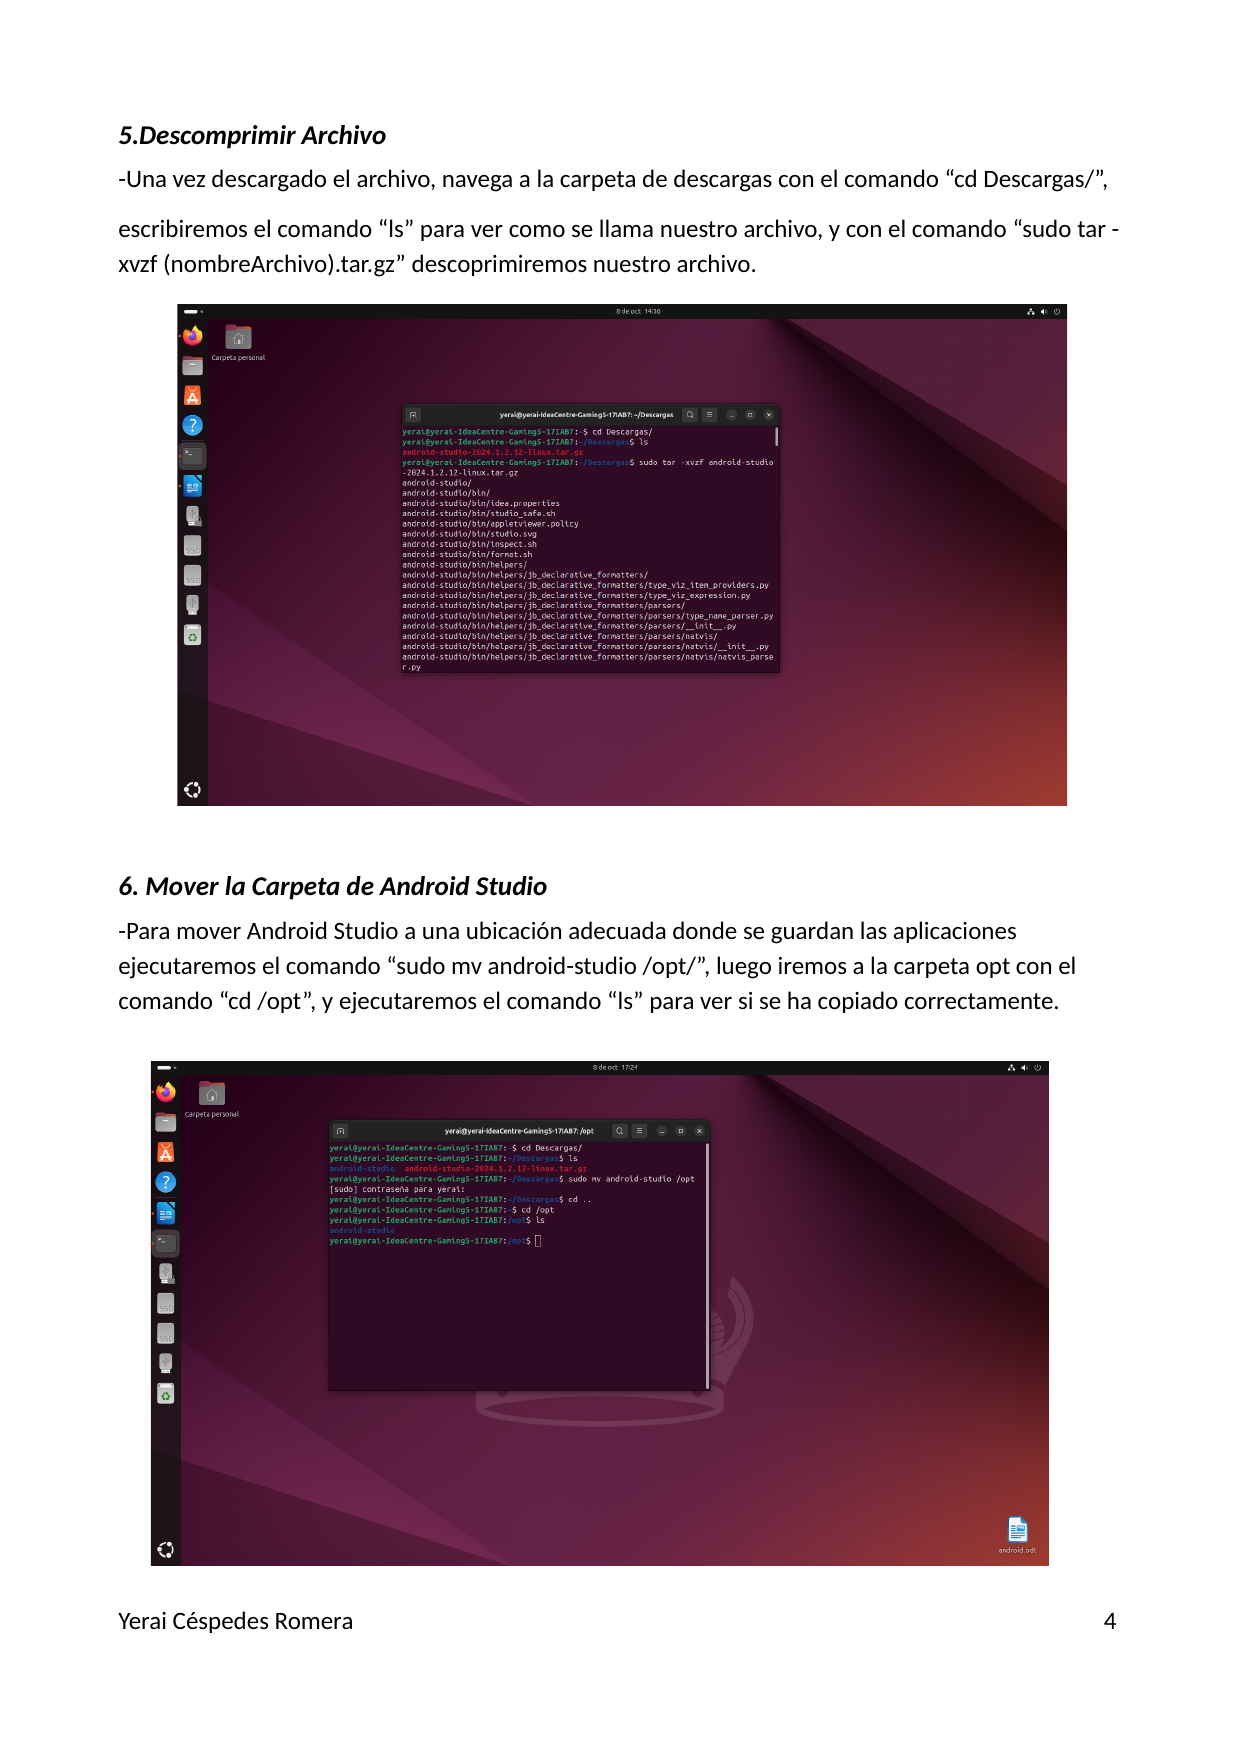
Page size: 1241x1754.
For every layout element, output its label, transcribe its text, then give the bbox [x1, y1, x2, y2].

text -Una vez descargado el archivo, navega a la carpeta de descargas con el comando “cd Descargas/”, [118, 164, 1122, 194]
text -Para mover Android Studio a una ubicación adecuada donde se guardan las aplicaciones ejecutaremos el comando “sudo mv android-studio /opt/”, luego iremos a la carpeta opt con el comando “cd /opt”, y ejecutaremos el comando “ls” para ver si se ha copiado correctamente. [118, 915, 1122, 1016]
picture [150, 1061, 1049, 1566]
picture [177, 304, 1068, 806]
subtitle 5.Descomprimir Archivo [118, 118, 1122, 151]
text escribiremos el comando “ls” para ver como se llama nuestro archivo, y con el comando “sudo tar -xvzf (nombreArchivo).tar.gz” descoprimiremos nuestro archivo. [118, 213, 1122, 279]
subtitle 6. Mover la Carpeta de Android Studio [118, 869, 1122, 902]
